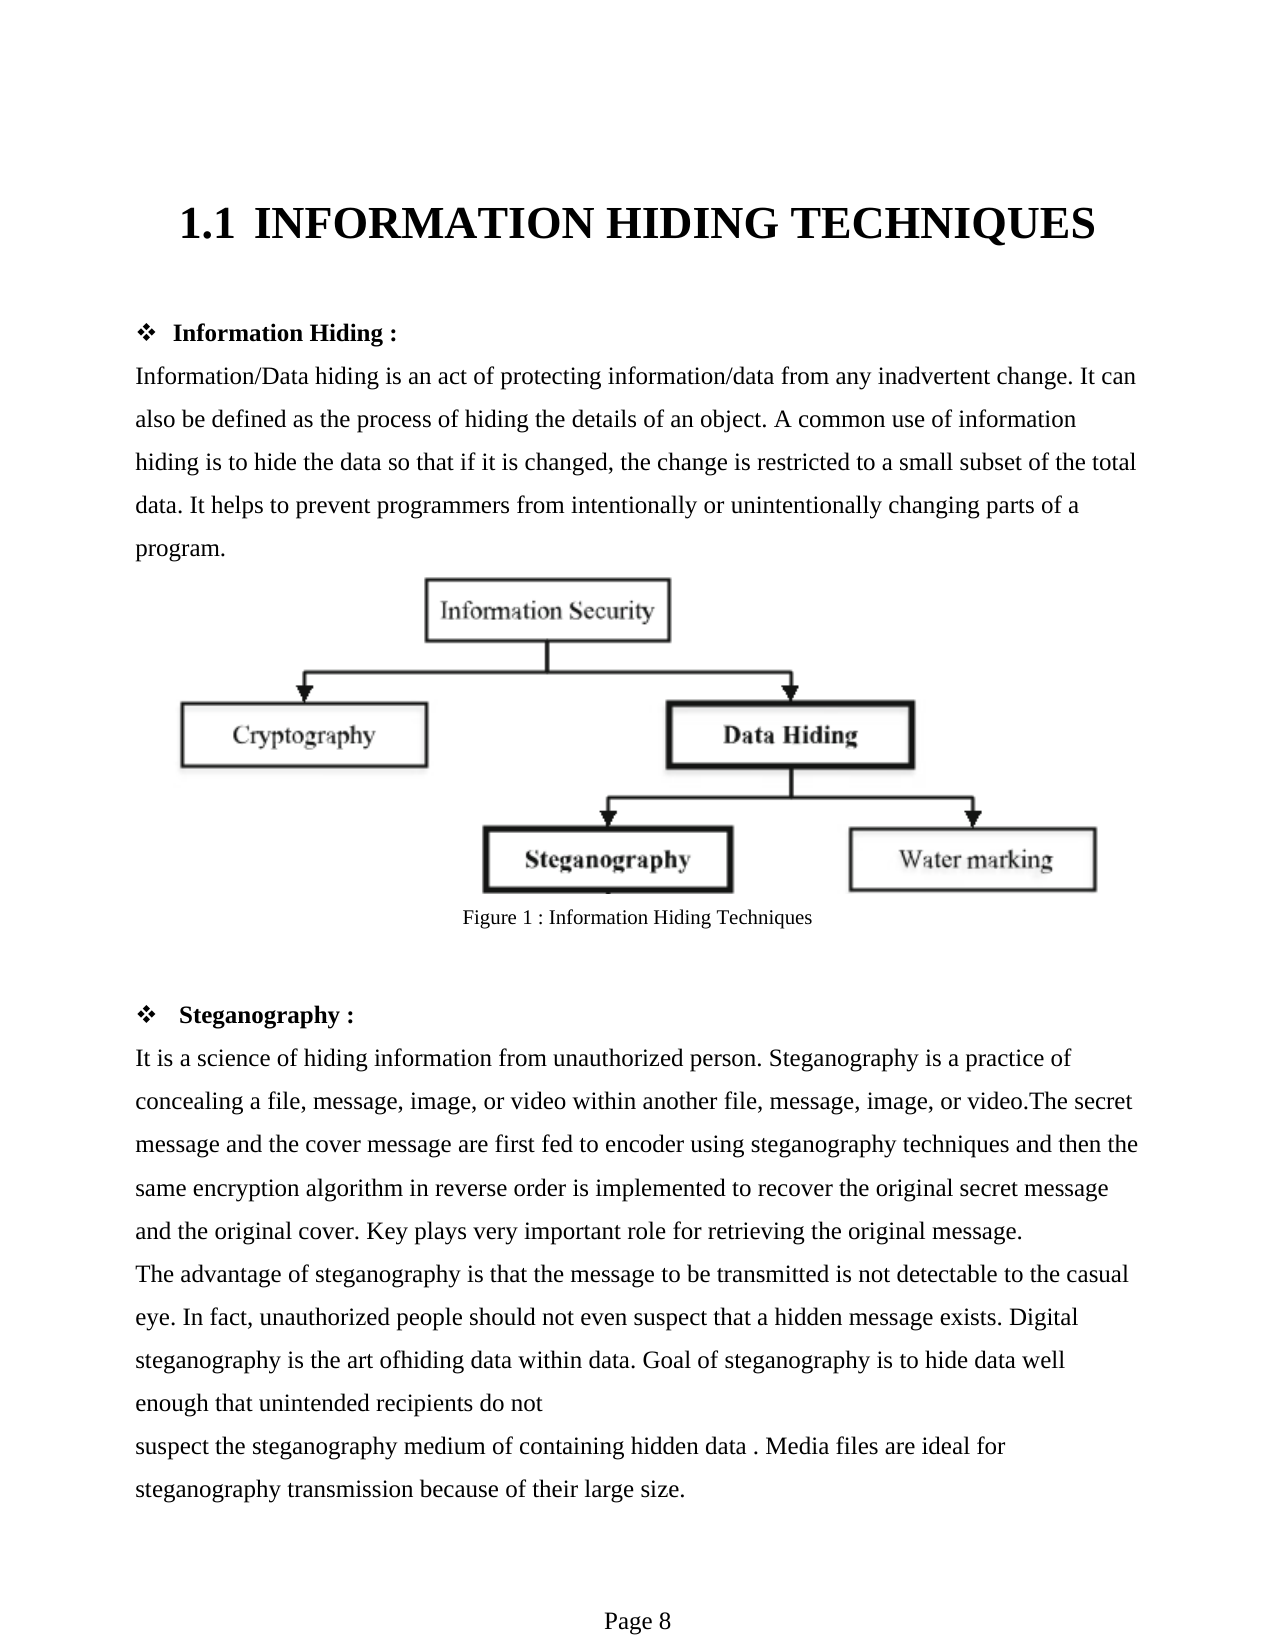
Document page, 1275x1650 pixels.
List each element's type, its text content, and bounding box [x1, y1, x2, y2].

list Information Hiding : [135, 318, 1140, 347]
text The advantage of steganography is that the message to be transmitted is not detectable to the casual eye. In fact, unauthorized people should not even suspect that a hidden message exists. Digital steganography is the art ofhiding data within data. Goal of steganography is to hide data well enough that unintended recipients do not suspect the steganography medium of containing hidden data . Media files are ideal for steganography transmission because of their large size. [135, 1259, 1140, 1503]
text It is a science of hiding information from unauthorized person. Steganography is a practice of concealing a file, message, image, or video within another file, message, image, or video.The secret message and the cover message are first fed to encoder using steganography techniques and then the same encryption algorithm in reverse order is implemented to recover the original secret message and the original cover. Key plays very important role for retrieving the original message. [135, 1043, 1140, 1244]
list Steganography : [135, 1000, 1140, 1029]
text Information/Data hiding is an act of protecting information/data from any inadvertent change. It can also be defined as the process of hiding the details of an object. A common use of information hiding is to hide the data so that if it is changed, the change is restricted to a small subset of the total data. It helps to prevent programmers from intentionally or unintentionally changing parts of a program. [135, 361, 1140, 562]
list INFORMATION HIDING TECHNIQUES [135, 196, 1140, 248]
text Figure 1 : Information Hiding Techniques [135, 807, 1140, 929]
picture [171, 576, 1104, 894]
